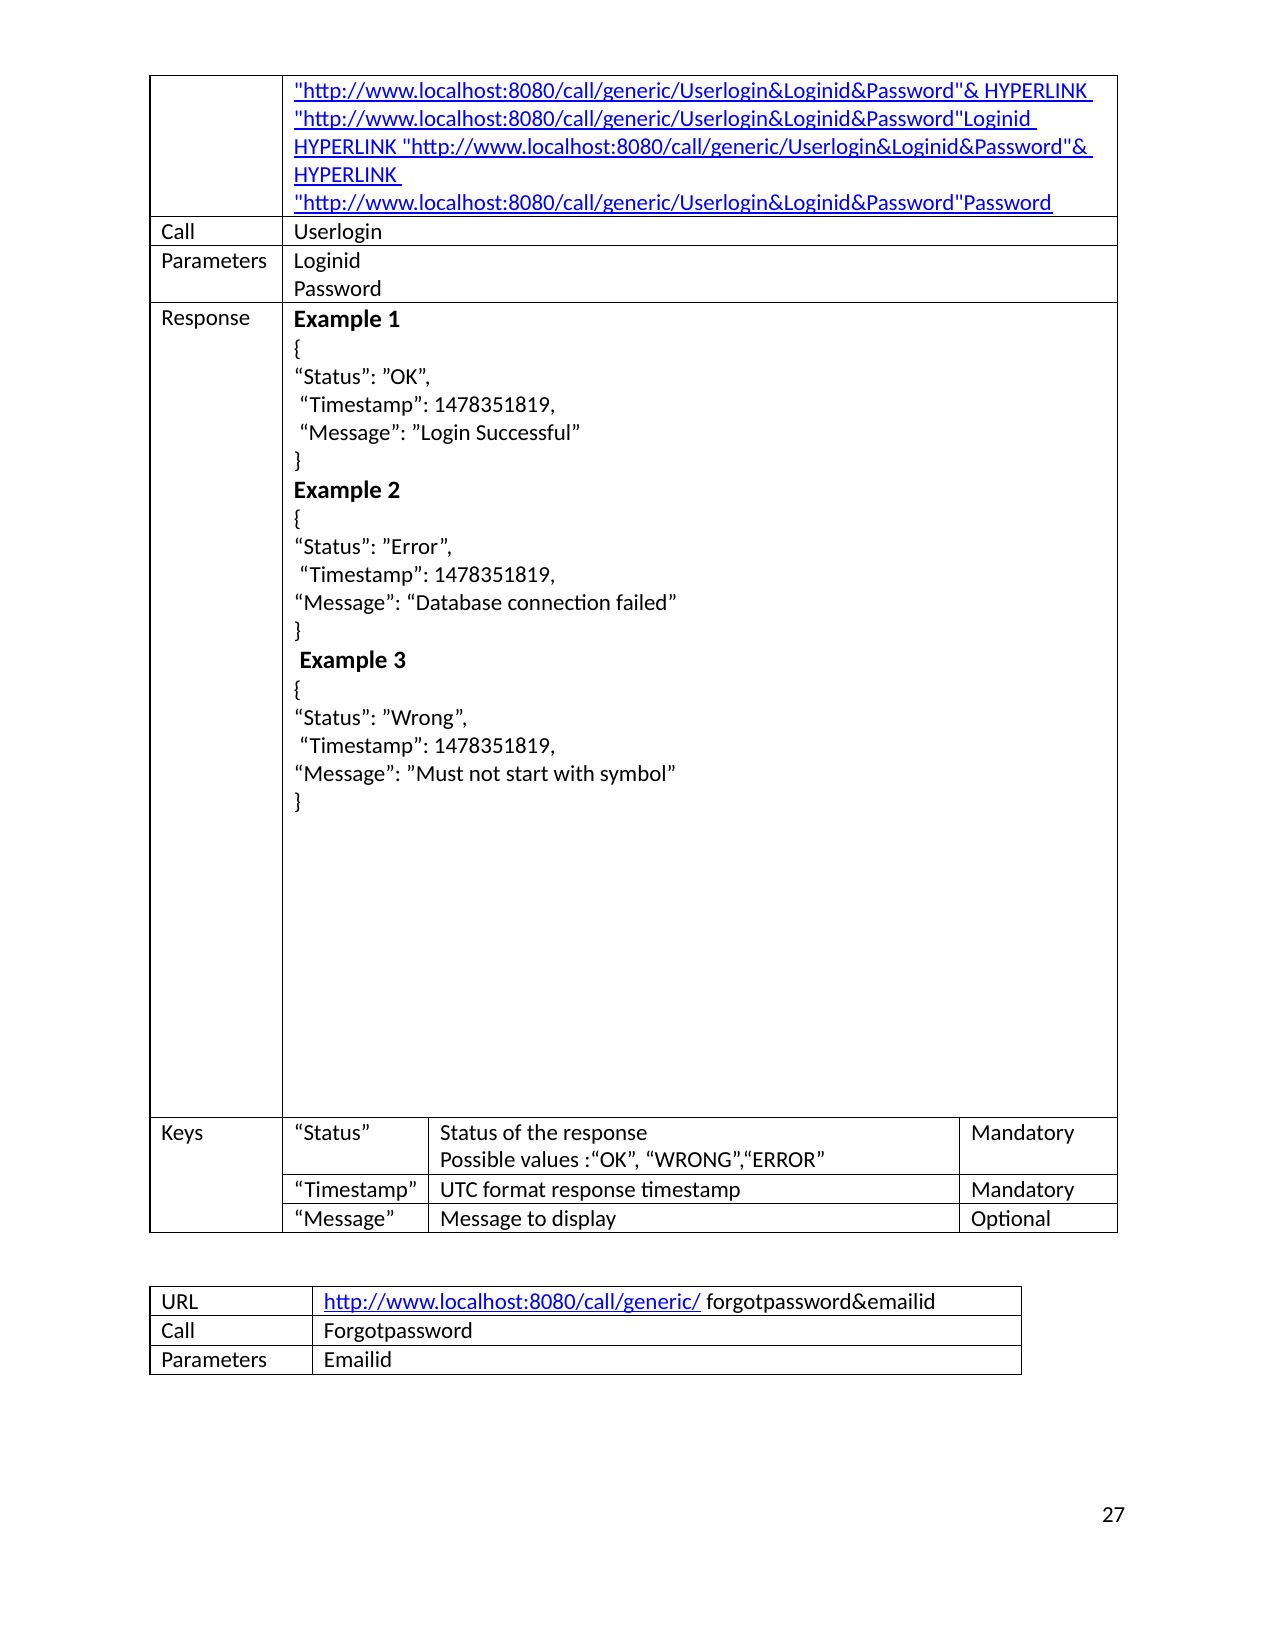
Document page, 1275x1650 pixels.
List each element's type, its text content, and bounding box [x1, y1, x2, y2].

table_cell Call [151, 1316, 312, 1344]
table_cell Message to display [429, 1204, 959, 1232]
table_cell Example 1 { “Status”: ”OK”, “Timestamp”: 1478351819, “Message”: ”Login Successful” } Example 2 { “Status”: ”Error”, “Timestamp”: 1478351819, “Message”: “Database connection failed” } Example 3 { “Status”: ”Wrong”, “Timestamp”: 1478351819, “Message”: ”Must not start with symbol” } [283, 303, 1117, 1117]
table_cell Response [151, 303, 282, 1117]
table_cell Parameters [151, 1346, 312, 1373]
table_cell Emailid [313, 1346, 1021, 1373]
table_cell UTC format response timestamp [429, 1175, 959, 1203]
table_header [151, 76, 282, 216]
table_cell Status of the response Possible values :“OK”, “WRONG”,“ERROR” [429, 1118, 959, 1174]
table_cell Mandatory [960, 1175, 1117, 1203]
table_cell Call [151, 217, 282, 245]
table_cell “Message” [283, 1204, 428, 1232]
table_cell Keys [151, 1118, 282, 1232]
table_cell Optional [960, 1204, 1117, 1232]
table_header URL [151, 1287, 312, 1315]
table_header http://www.localhost:8080/call/generic/ forgotpassword&emailid [313, 1287, 1021, 1315]
table_cell Userlogin [283, 217, 1117, 245]
table_cell “Timestamp” [283, 1175, 428, 1203]
table_cell Parameters [151, 246, 282, 302]
table_cell Loginid Password [283, 246, 1117, 302]
table_cell “Status” [283, 1118, 428, 1174]
table_header "http://www.localhost:8080/call/generic/Userlogin&Loginid&Password"& HYPERLINK "http://www.localhost:8080/call/generic/Userlogin&Loginid&Password"Loginid HYPERLINK "http://www.localhost:8080/call/generic/Userlogin&Loginid&Password"& HYPERLINK "http://www.localhost:8080/call/generic/Userlogin&Loginid&Password"Password [283, 76, 1117, 216]
table_cell Forgotpassword [313, 1316, 1021, 1344]
table_cell Mandatory [960, 1118, 1117, 1174]
